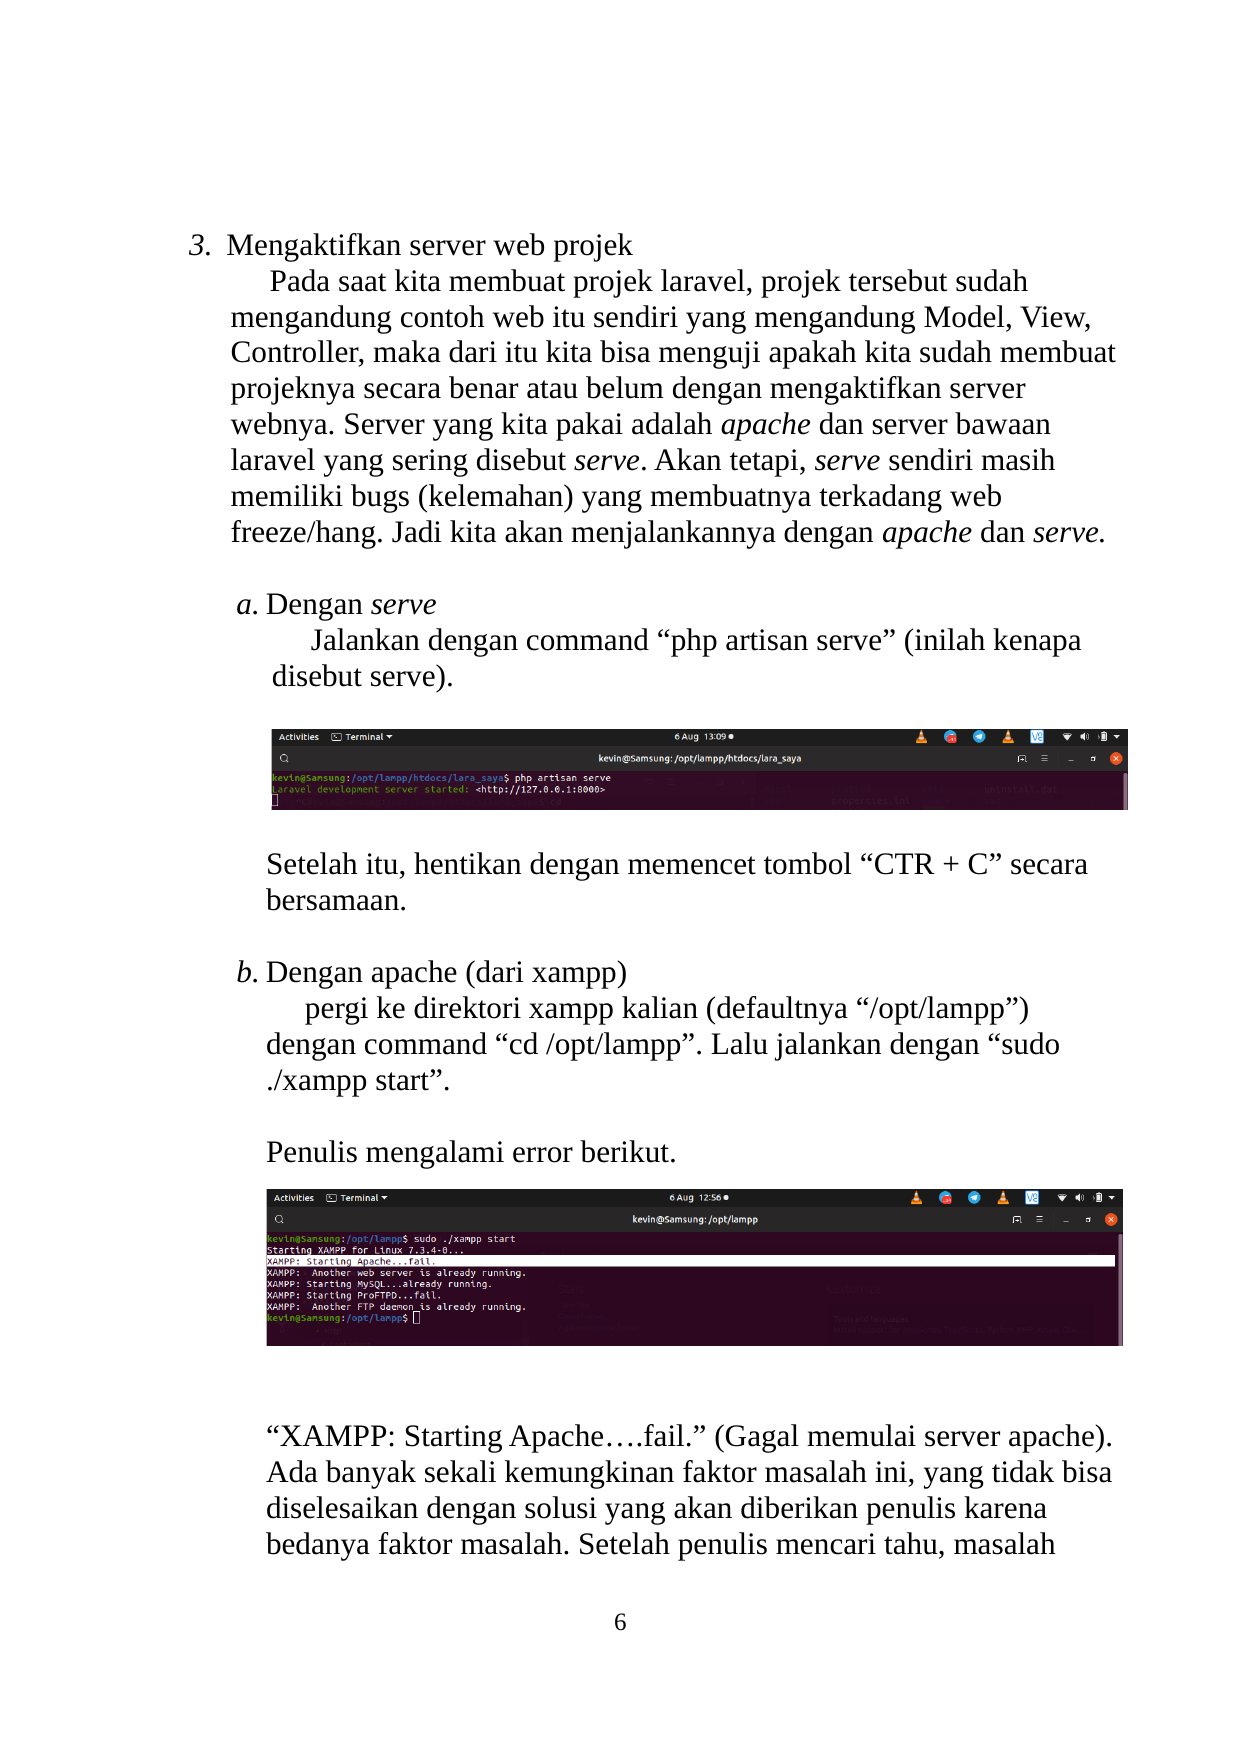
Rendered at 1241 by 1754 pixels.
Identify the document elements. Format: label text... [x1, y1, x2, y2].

list Dengan serve [236, 585, 1122, 621]
list Pada saat kita membuat projek laravel, projek tersebut sudah mengandung contoh web itu sendiri yang mengandung Model, View, Controller, maka dari itu kita bisa menguji apakah kita sudah membuat projeknya secara benar atau belum dengan mengaktifkan server webnya. Server yang kita pakai adalah apache dan server bawaan laravel yang sering disebut serve. Akan tetapi, serve sendiri masih memiliki bugs (kelemahan) yang membuatnya terkadang web freeze/hang. Jadi kita akan menjalankannya dengan apache dan serve. [230, 262, 1122, 549]
text Setelah itu, hentikan dengan memencet tombol “CTR + C” secara bersamaan. [266, 845, 1122, 917]
list Mengaktifkan server web projek [189, 226, 1122, 262]
list pergi ke direktori xampp kalian (defaultnya “/opt/lampp”) dengan command “cd /opt/lampp”. Lalu jalankan dengan “sudo ./xampp start”. [266, 989, 1122, 1097]
text Penulis mengalami error berikut. [266, 1133, 1122, 1169]
text Ada banyak sekali kemungkinan faktor masalah ini, yang tidak bisa diselesaikan dengan solusi yang akan diberikan penulis karena bedanya faktor masalah. Setelah penulis mencari tahu, masalah [266, 1453, 1122, 1561]
list Jalankan dengan command “php artisan serve” (inilah kenapa disebut serve). [272, 621, 1122, 693]
list Dengan apache (dari xampp) [236, 953, 1122, 989]
text “XAMPP: Starting Apache….fail.” (Gagal memulai server apache). [266, 1417, 1122, 1453]
